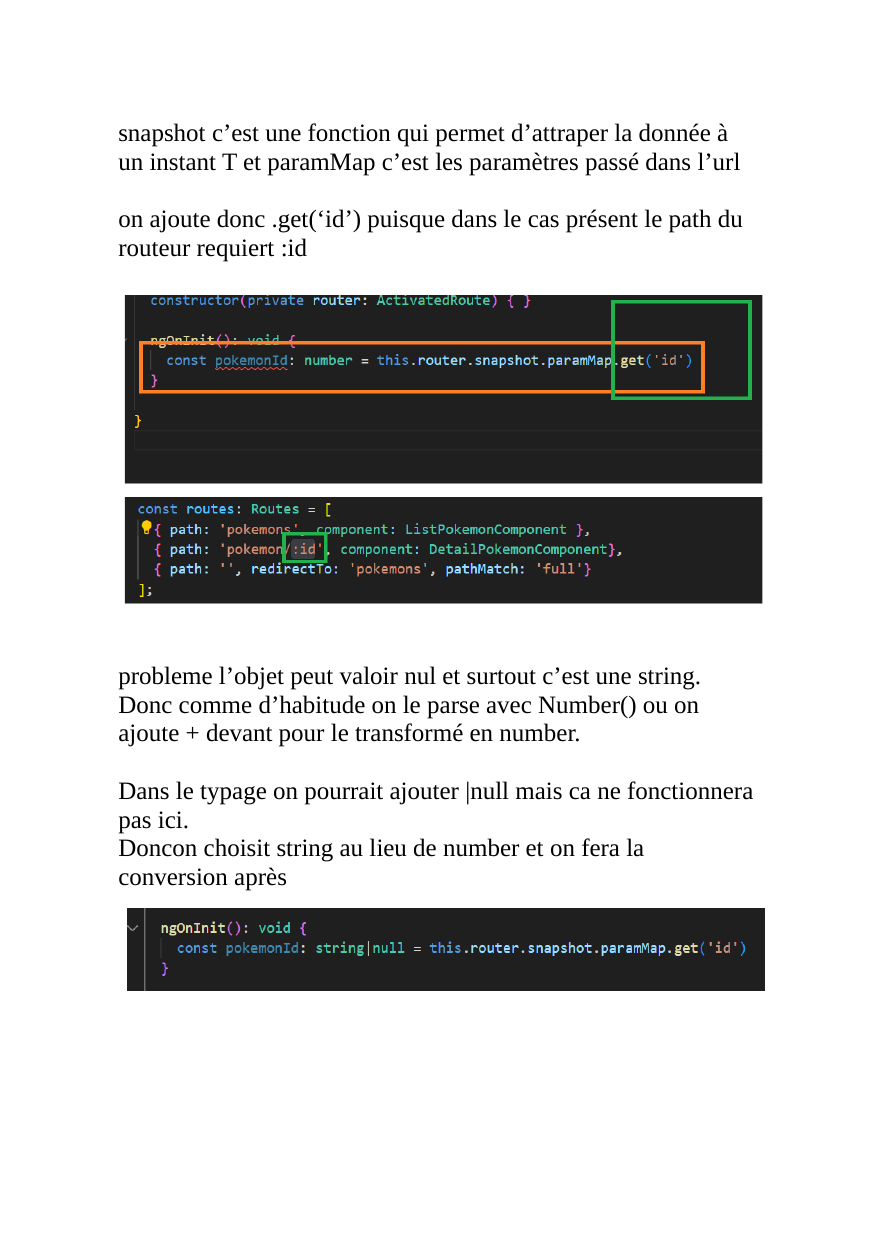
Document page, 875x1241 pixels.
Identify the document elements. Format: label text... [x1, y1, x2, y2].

picture [127, 908, 765, 991]
text probleme l’objet peut valoir nul et surtout c’est une string. Donc comme d’habitude on le parse avec Number() ou on ajoute + devant pour le transformé en number. [118, 661, 756, 747]
picture [124, 295, 763, 604]
text on ajoute donc .get(‘id’) puisque dans le cas présent le path du routeur requiert :id [118, 204, 756, 262]
text Dans le typage on pourrait ajouter |null mais ca ne fonctionnera pas ici. Doncon choisit string au lieu de number et on fera la conversion après [118, 776, 756, 891]
text snapshot c’est une fonction qui permet d’attraper la donnée à un instant T et paramMap c’est les paramètres passé dans l’url [118, 118, 756, 176]
